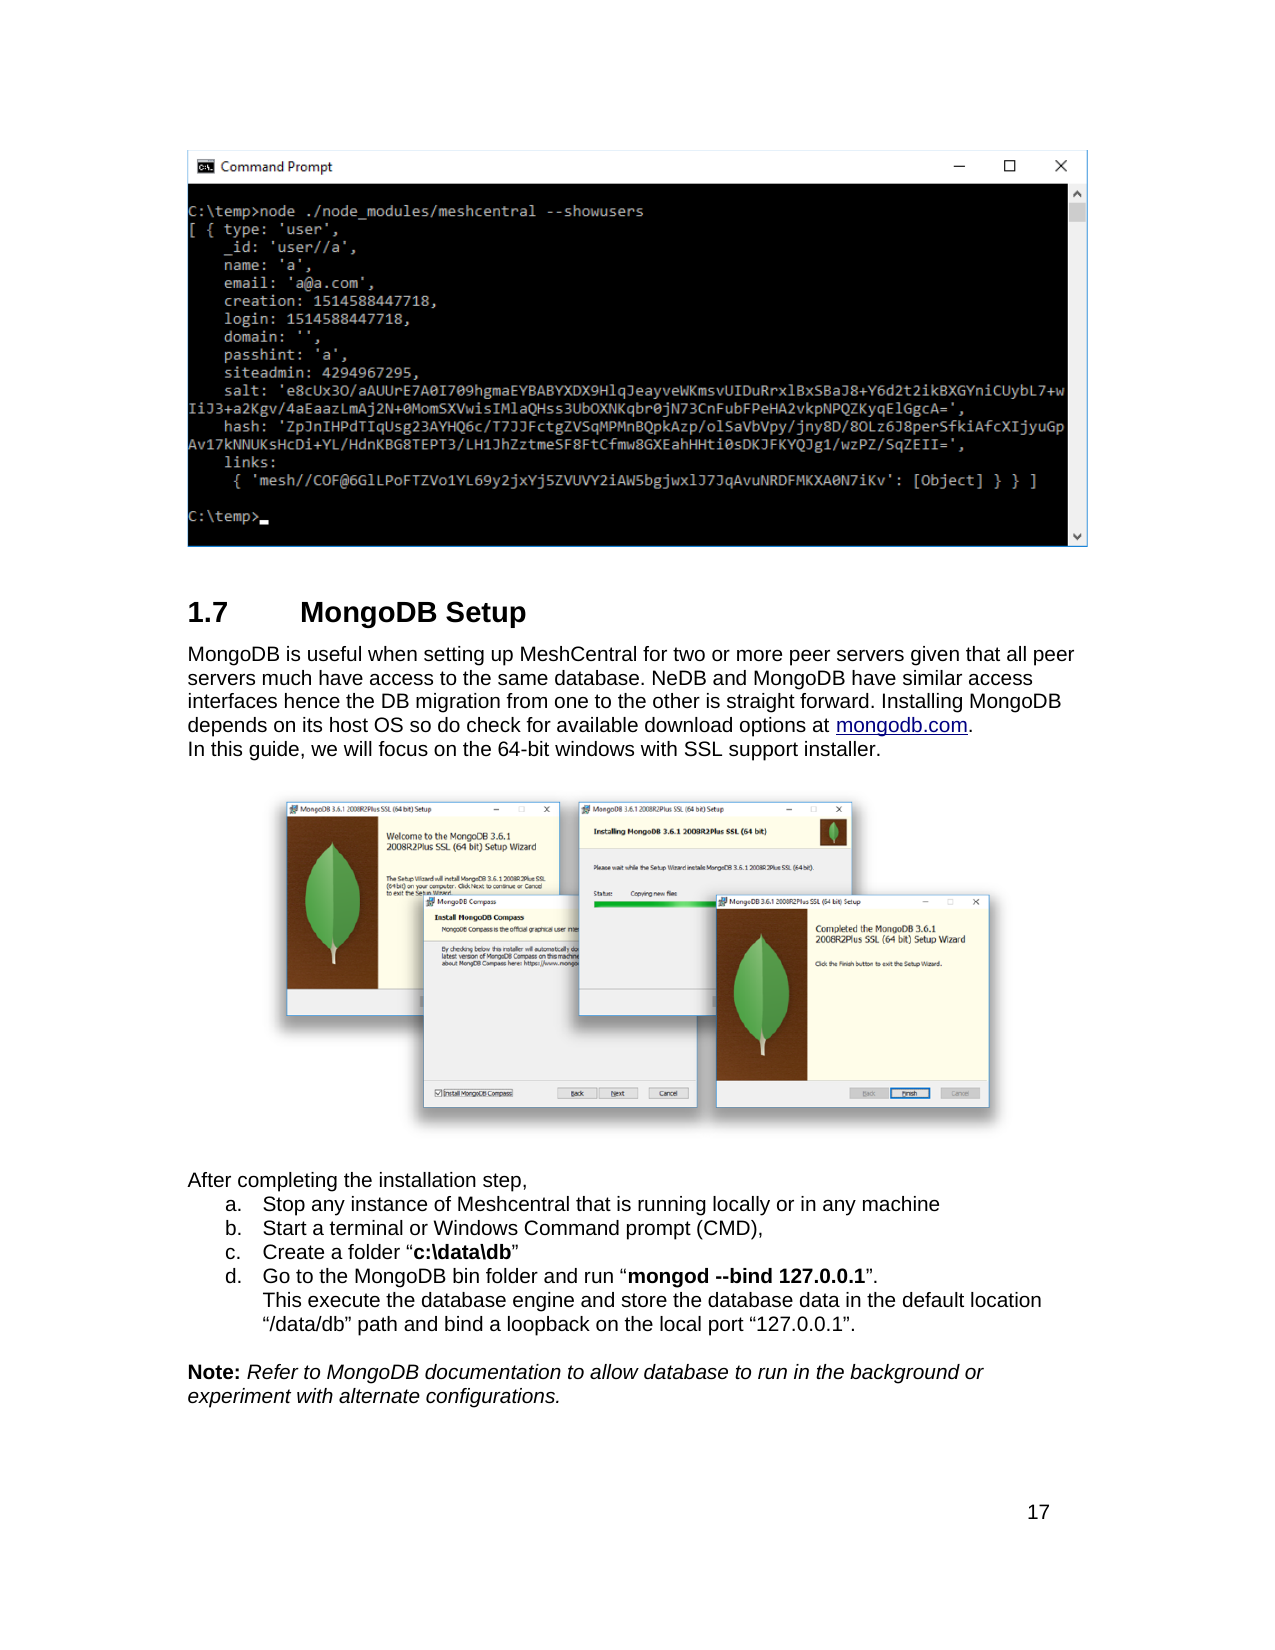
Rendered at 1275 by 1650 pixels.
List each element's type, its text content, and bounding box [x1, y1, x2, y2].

text After completing the installation step, [187, 1168, 1087, 1192]
list Stop any instance of Meshcentral that is running locally or in any machine [225, 1192, 1087, 1216]
text In this guide, we will focus on the 64-bit windows with SSL support installer. [187, 737, 1087, 761]
text This execute the database engine and store the database data in the default location “/data/db” path and bind a loopback on the local port “127.0.0.1”. [262, 1288, 1087, 1336]
text MongoDB is useful when setting up MeshCentral for two or more peer servers given that all peer servers much have access to the same database. NeDB and MongoDB have similar access interfaces hence the DB migration from one to the other is straight forward. Installing MongoDB depends on its host OS so do check for available download options at mongodb.com. [187, 641, 1087, 737]
list Start a terminal or Windows Command prompt (CMD), [225, 1216, 1087, 1240]
text Note: Refer to MongoDB documentation to allow database to run in the background or experiment with alternate configurations. [187, 1360, 1087, 1408]
list Go to the MongoDB bin folder and run “mongod --bind 127.0.0.1”. [225, 1264, 1087, 1288]
subtitle MongoDB Setup [187, 595, 1087, 629]
list Create a folder “c:\data\db” [225, 1240, 1087, 1264]
